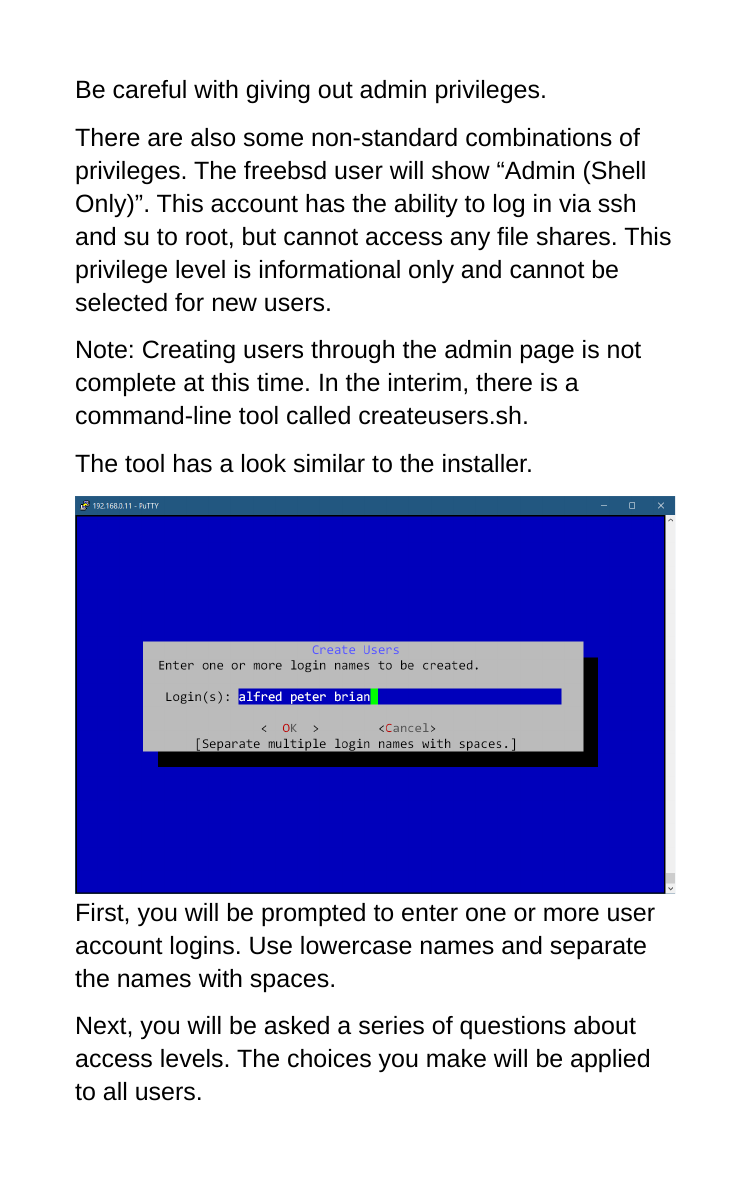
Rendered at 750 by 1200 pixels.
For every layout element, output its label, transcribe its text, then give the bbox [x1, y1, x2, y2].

picture [75, 496, 675, 894]
text Note: Creating users through the admin page is not complete at this time. In the interim, there is a command-line tool called createusers.sh. [75, 335, 675, 430]
text The tool has a look similar to the installer. [75, 449, 675, 478]
text Next, you will be asked a series of questions about access levels. The choices you make will be applied to all users. [75, 1011, 675, 1106]
text First, you will be prompted to enter one or more user account logins. Use lowercase names and separate the names with spaces. [75, 894, 675, 992]
text Be careful with giving out admin privileges. [75, 75, 675, 104]
text There are also some non-standard combinations of privileges. The freebsd user will show “Admin (Shell Only)”. This account has the ability to log in via ssh and su to root, but cannot access any file shares. This privilege level is informational only and cannot be selected for new users. [75, 123, 675, 316]
